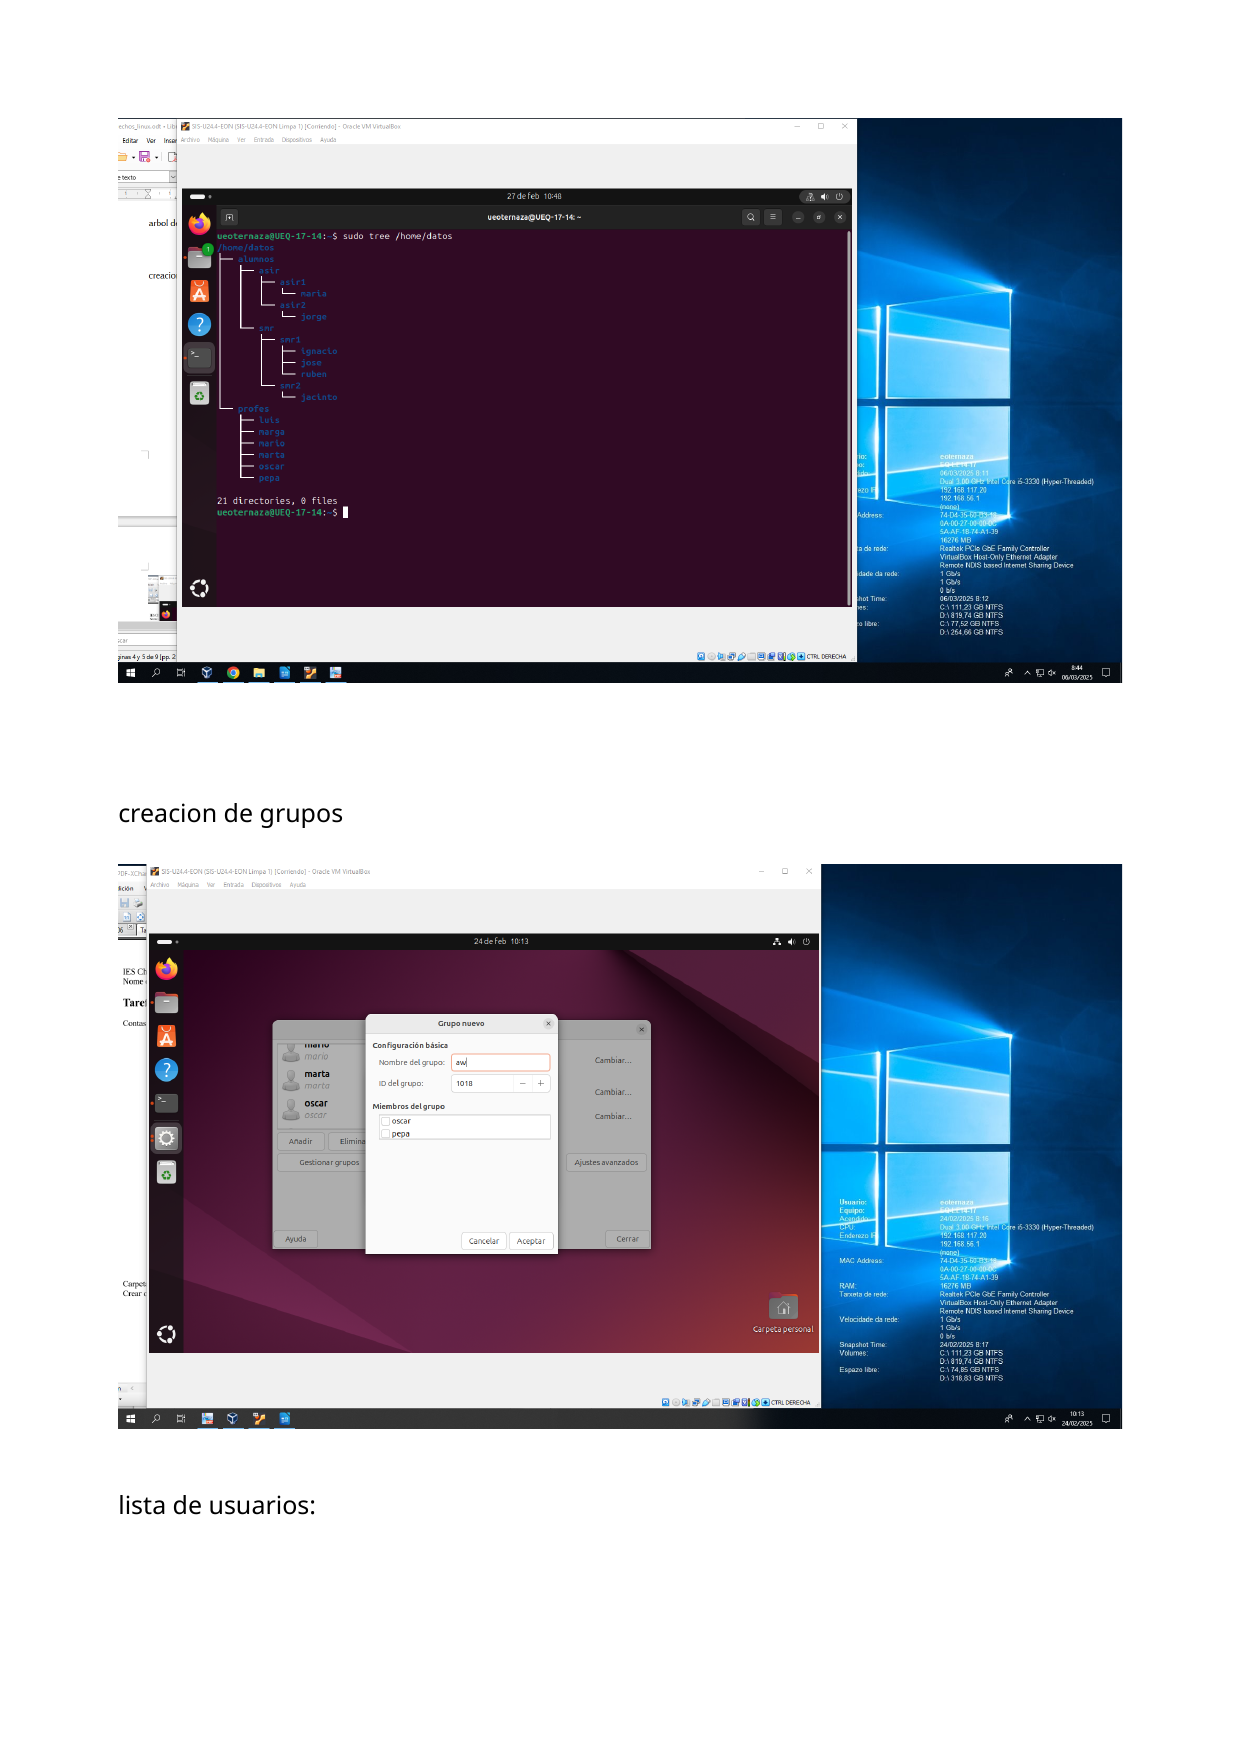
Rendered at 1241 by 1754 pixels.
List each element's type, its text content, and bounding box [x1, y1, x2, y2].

text lista de usuarios: [118, 1488, 1122, 1522]
picture [118, 118, 1123, 683]
text creacion de grupos [118, 795, 1122, 829]
picture [118, 864, 1123, 1429]
